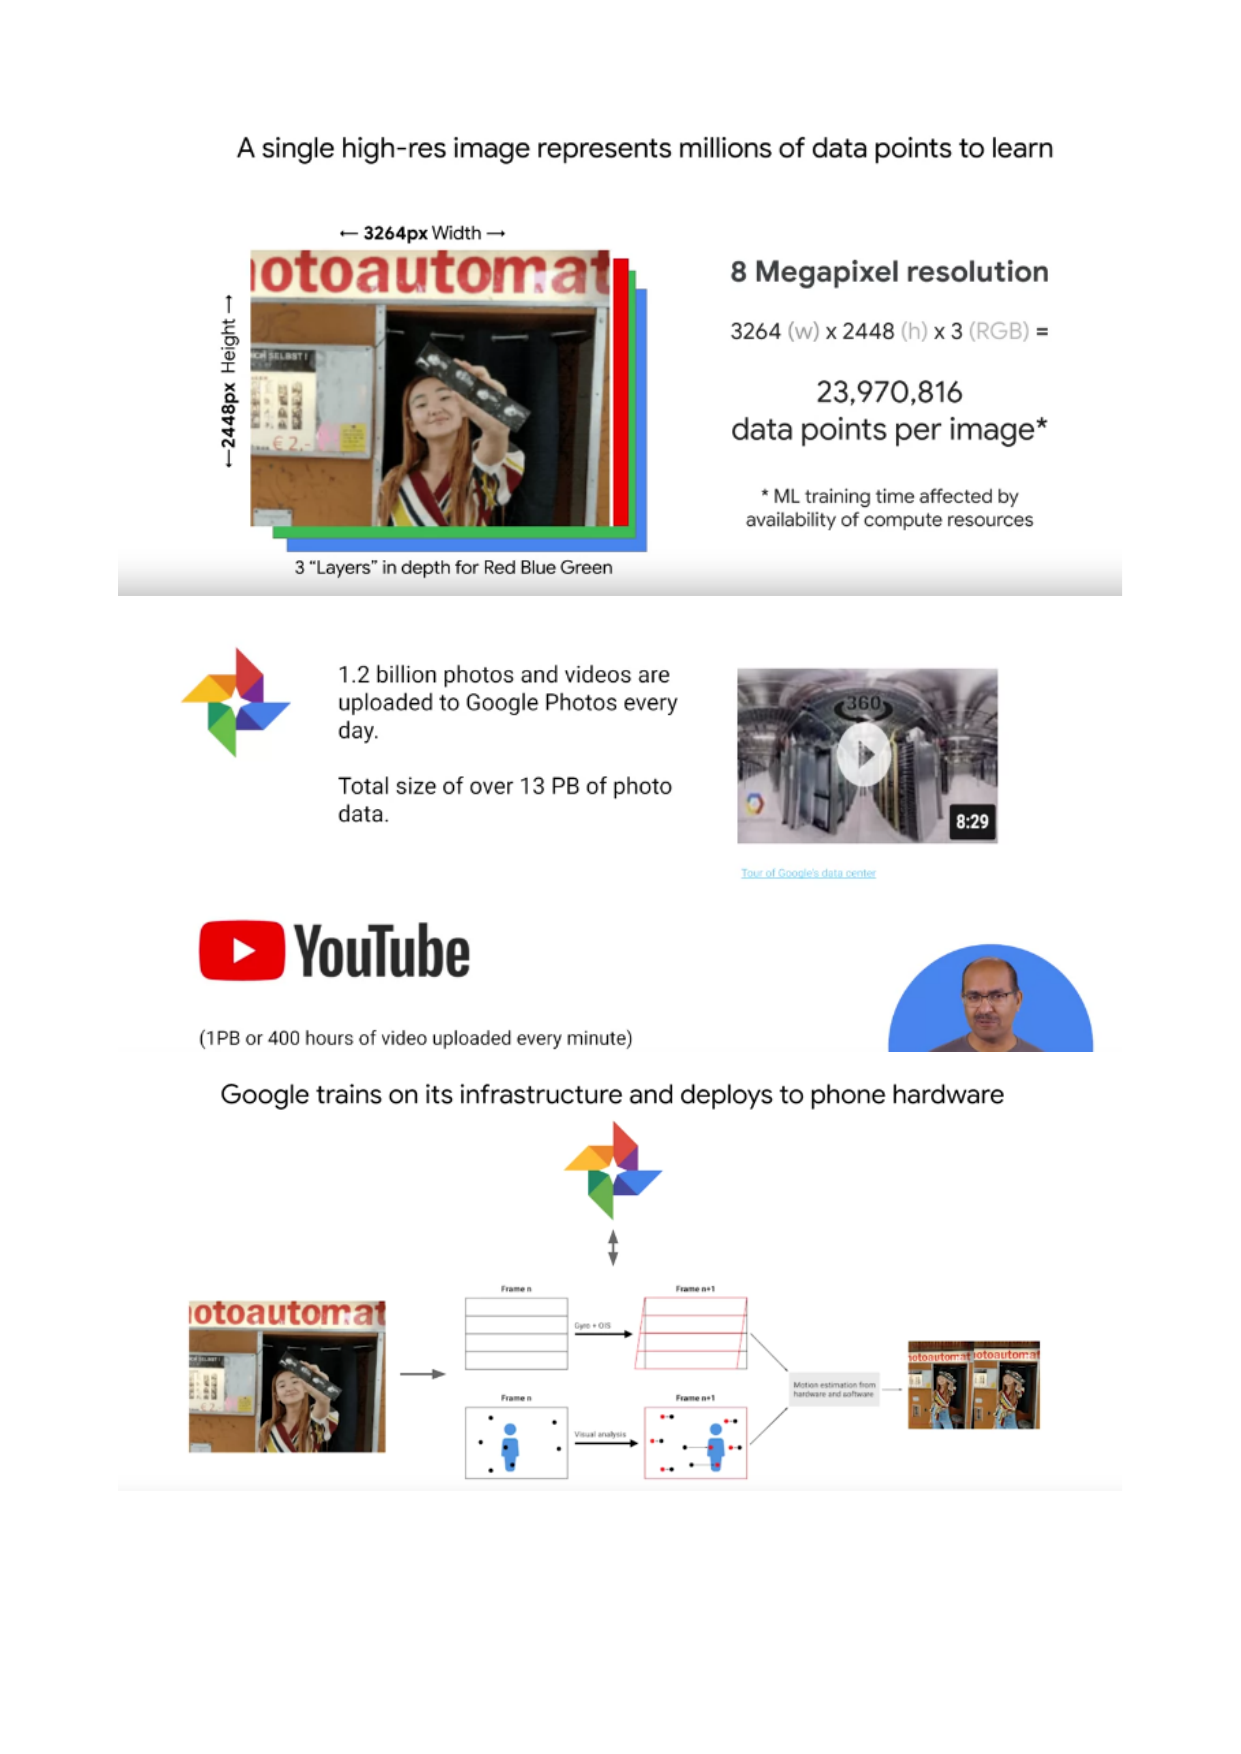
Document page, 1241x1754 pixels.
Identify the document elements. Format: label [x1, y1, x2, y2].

picture [118, 1080, 1123, 1491]
picture [118, 624, 1123, 1052]
picture [118, 118, 1123, 596]
